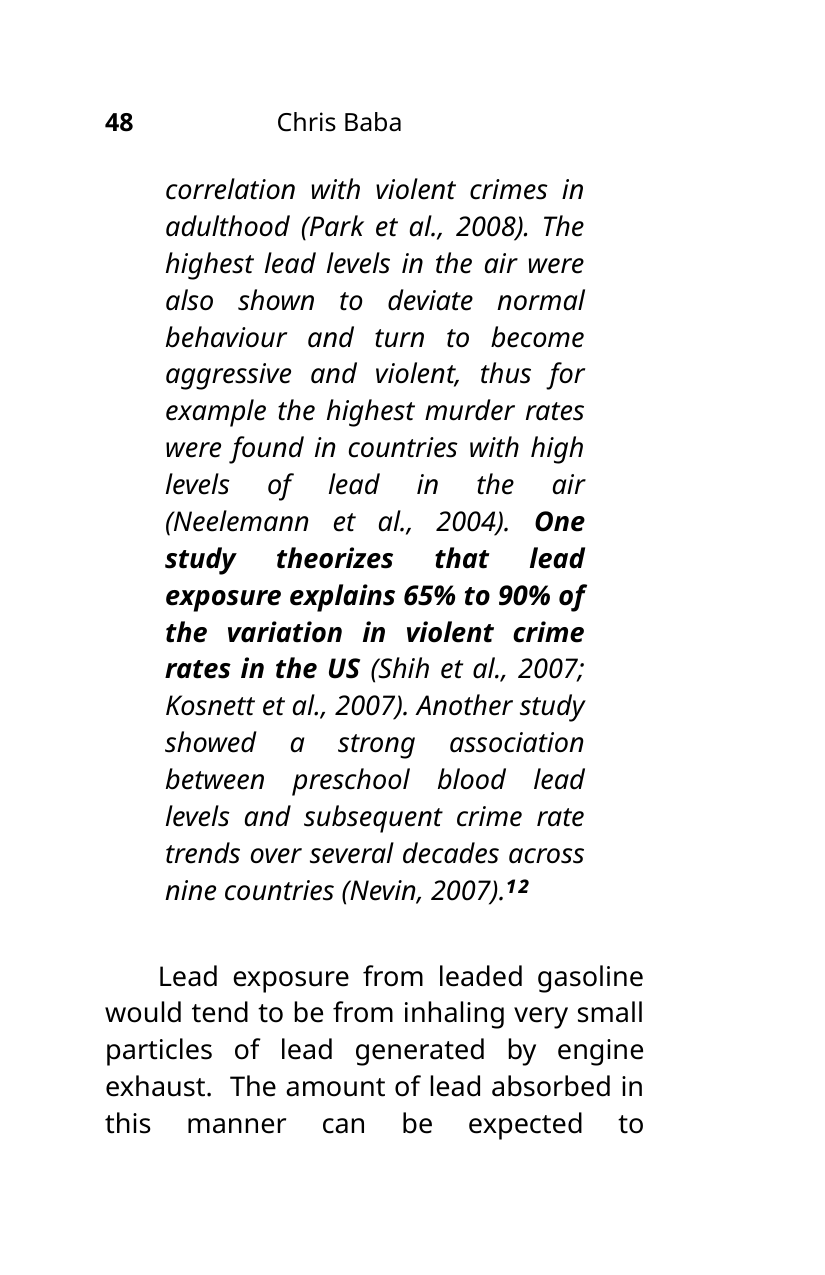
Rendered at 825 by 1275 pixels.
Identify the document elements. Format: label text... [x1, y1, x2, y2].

text Lead exposure from leaded gasoline would tend to be from inhaling very small particles of lead generated by engine exhaust. The amount of lead absorbed in this manner can be expected to [105, 957, 645, 1141]
text correlation with violent crimes in adulthood (Park et al., 2008). The highest lead levels in the air were also shown to deviate normal behaviour and turn to become aggressive and violent, thus for example the highest murder rates were found in countries with high levels of lead in the air (Neelemann et al., 2004). One study theorizes that lead exposure explains 65% to 90% of the variation in violent crime rates in the US (Shih et al., 2007; Kosnett et al., 2007). Another study showed a strong association between preschool blood lead levels and subsequent crime rate trends over several decades across nine countries (Nevin, 2007). [165, 171, 585, 908]
